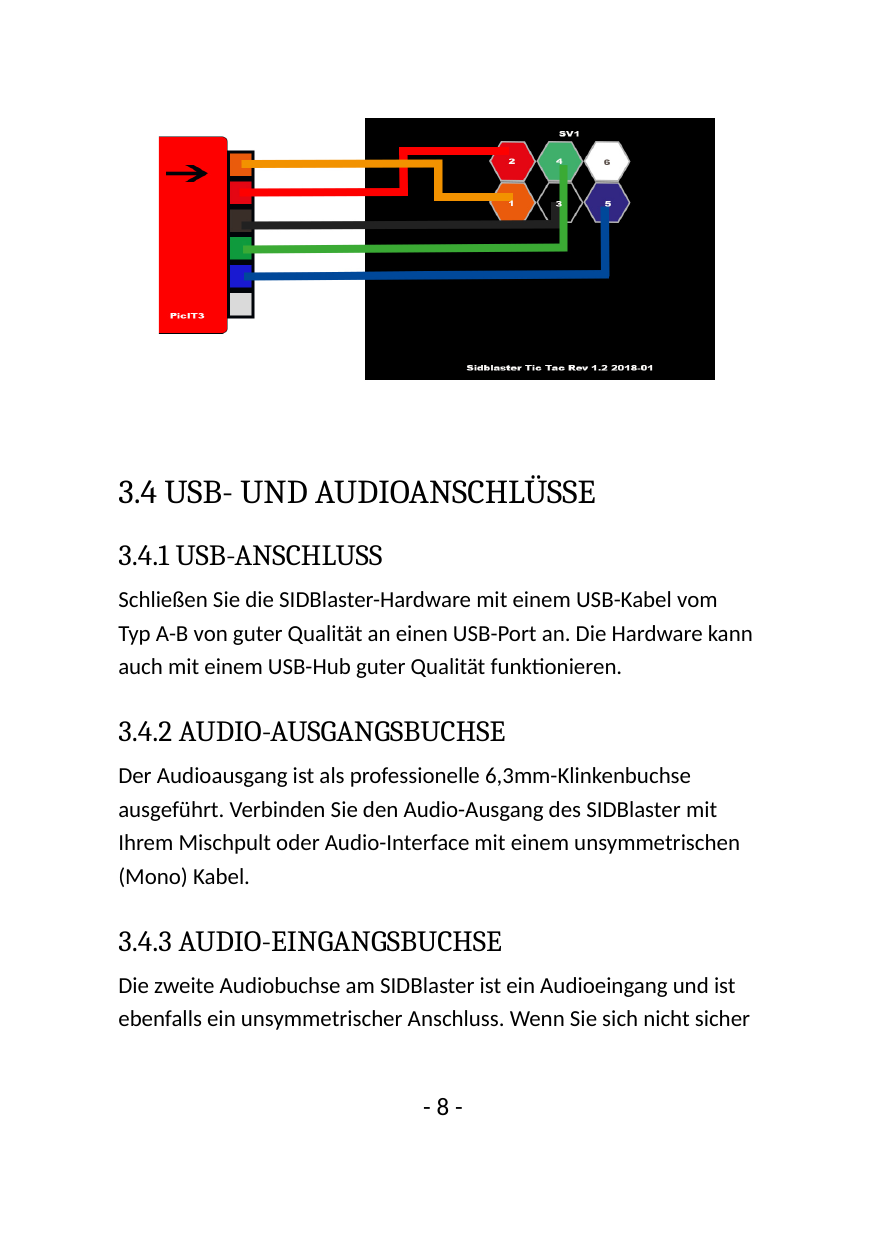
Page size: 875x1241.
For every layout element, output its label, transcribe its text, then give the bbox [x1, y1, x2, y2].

text Schließen Sie die SIDBlaster-Hardware mit einem USB-Kabel vom Typ A-B von guter Qualität an einen USB-Port an. Die Hardware kann auch mit einem USB-Hub guter Qualität funktionieren. [118, 585, 756, 680]
text Der Audioausgang ist als professionelle 6,3mm-Klinkenbuchse ausgeführt. Verbinden Sie den Audio-Ausgang des SIDBlaster mit Ihrem Mischpult oder Audio-Interface mit einem unsymmetrischen (Mono) Kabel. [118, 761, 756, 890]
subtitle USB- und Audioanschlüsse [118, 473, 756, 512]
subtitle Audio-Ausgangsbuchse [118, 715, 756, 749]
picture [158, 118, 715, 402]
subtitle USB-Anschluss [118, 539, 756, 573]
text Die zweite Audiobuchse am SIDBlaster ist ein Audioeingang und ist ebenfalls ein unsymmetrischer Anschluss. Wenn Sie sich nicht sicher [118, 971, 756, 1032]
subtitle Audio-Eingangsbuchse [118, 925, 756, 958]
